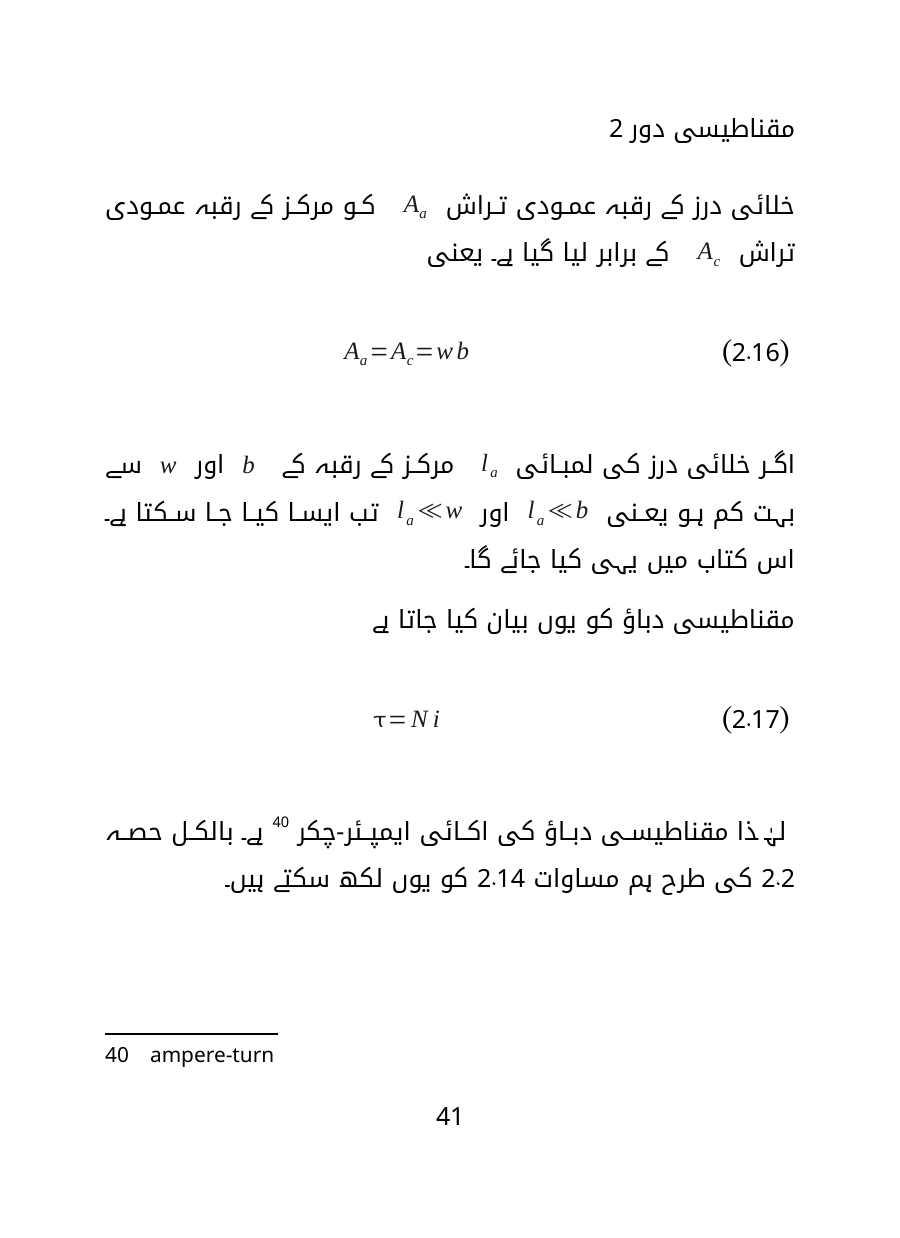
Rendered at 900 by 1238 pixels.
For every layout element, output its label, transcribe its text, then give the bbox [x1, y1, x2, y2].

text ampere-turn [105, 1040, 795, 1068]
table_header [105, 324, 699, 395]
table_header (2.17) [700, 690, 795, 762]
table_header [105, 690, 700, 762]
text خلائی درز کے رقبہ عمودی تراش کو مرکز کے رقبہ عمودی تراش کے برابر لیا گیا ہے۔ یعنی [105, 182, 795, 277]
text لہٰذا مقناطیسی دباؤ کی اکائی ایمپئر-چکر ہے۔ بالکل حصہ 2.2 کی طرح ہم مساوات 2.14 کو یوں لکھ سکتے ہیں۔ [105, 808, 795, 903]
text اگر خلائی درز کی لمبائی مرکز کے رقبہ کے اورسے بہت کم ہو یعنیاورتب ایسا کیا جا سکتا ہے۔ اس کتاب میں یہی کیا جائے گا۔ [105, 442, 795, 584]
text مقناطیسی دباؤ کو یوں بیان کیا جاتا ہے [105, 596, 795, 644]
table_header (2.16) [699, 324, 795, 395]
